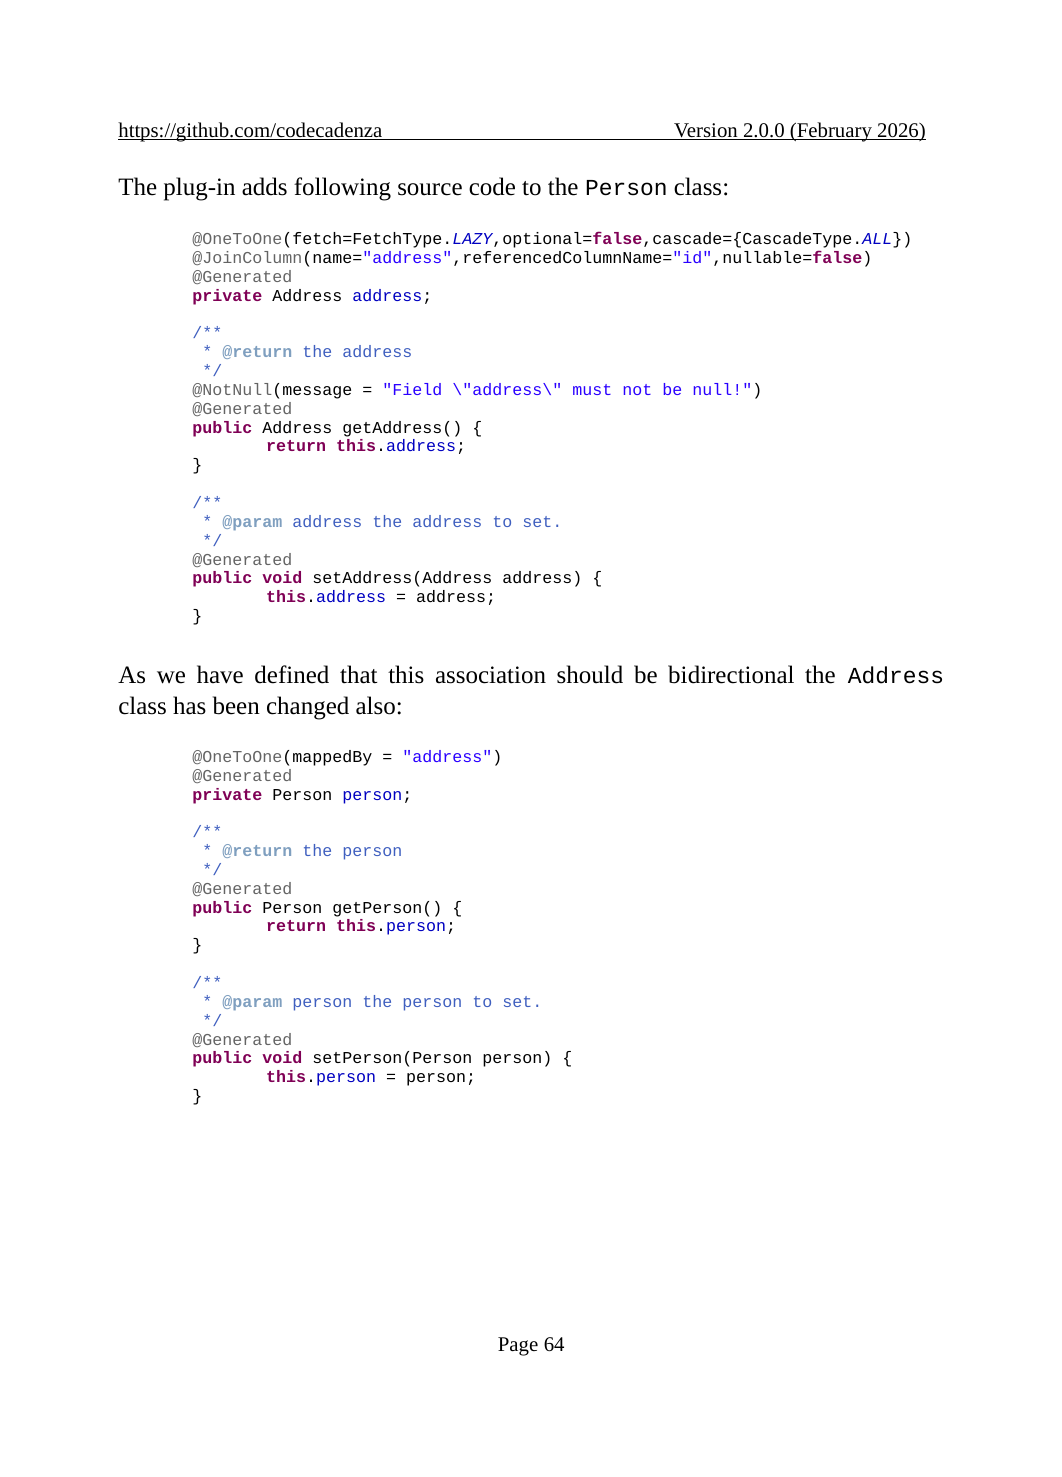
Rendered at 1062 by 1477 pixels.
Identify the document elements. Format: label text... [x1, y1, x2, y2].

text @Generated [118, 551, 944, 570]
text /** [118, 325, 944, 344]
text } [118, 1088, 944, 1107]
text @OneToOne(mappedBy = "address") [118, 748, 944, 767]
text * @return the address [118, 344, 944, 363]
text /** [118, 494, 944, 513]
text */ [118, 861, 944, 880]
text @Generated [118, 880, 944, 899]
text @NotNull(message = "Field \"address\" must not be null!") [118, 381, 944, 400]
text @Generated [118, 767, 944, 786]
text } [118, 937, 944, 956]
text @Generated [118, 1031, 944, 1050]
text /** [118, 824, 944, 843]
text */ [118, 363, 944, 381]
text As we have defined that this association should be bidirectional the Address class has been changed also: [118, 661, 944, 719]
text * @return the person [118, 843, 944, 861]
text this.address = address; [118, 589, 944, 608]
text The plug-in adds following source code to the Person class: [118, 172, 944, 202]
text this.person = person; [118, 1069, 944, 1088]
text @OneToOne(fetch=FetchType.LAZY,optional=false,cascade={CascadeType.ALL}) [118, 231, 944, 249]
text public void setPerson(Person person) { [118, 1050, 944, 1069]
text @Generated [118, 268, 944, 287]
text } [118, 457, 944, 476]
text } [118, 608, 944, 627]
text @JoinColumn(name="address",referencedColumnName="id",nullable=false) [118, 249, 944, 268]
text public Address getAddress() { [118, 419, 944, 438]
text /** [118, 974, 944, 993]
text public Person getPerson() { [118, 899, 944, 918]
text * @param person the person to set. [118, 993, 944, 1012]
text * @param address the address to set. [118, 513, 944, 532]
text private Address address; [118, 287, 944, 306]
text */ [118, 1012, 944, 1031]
text @Generated [118, 400, 944, 419]
text return this.person; [118, 918, 944, 937]
text public void setAddress(Address address) { [118, 570, 944, 589]
text return this.address; [118, 438, 944, 457]
text */ [118, 532, 944, 551]
text private Person person; [118, 786, 944, 805]
